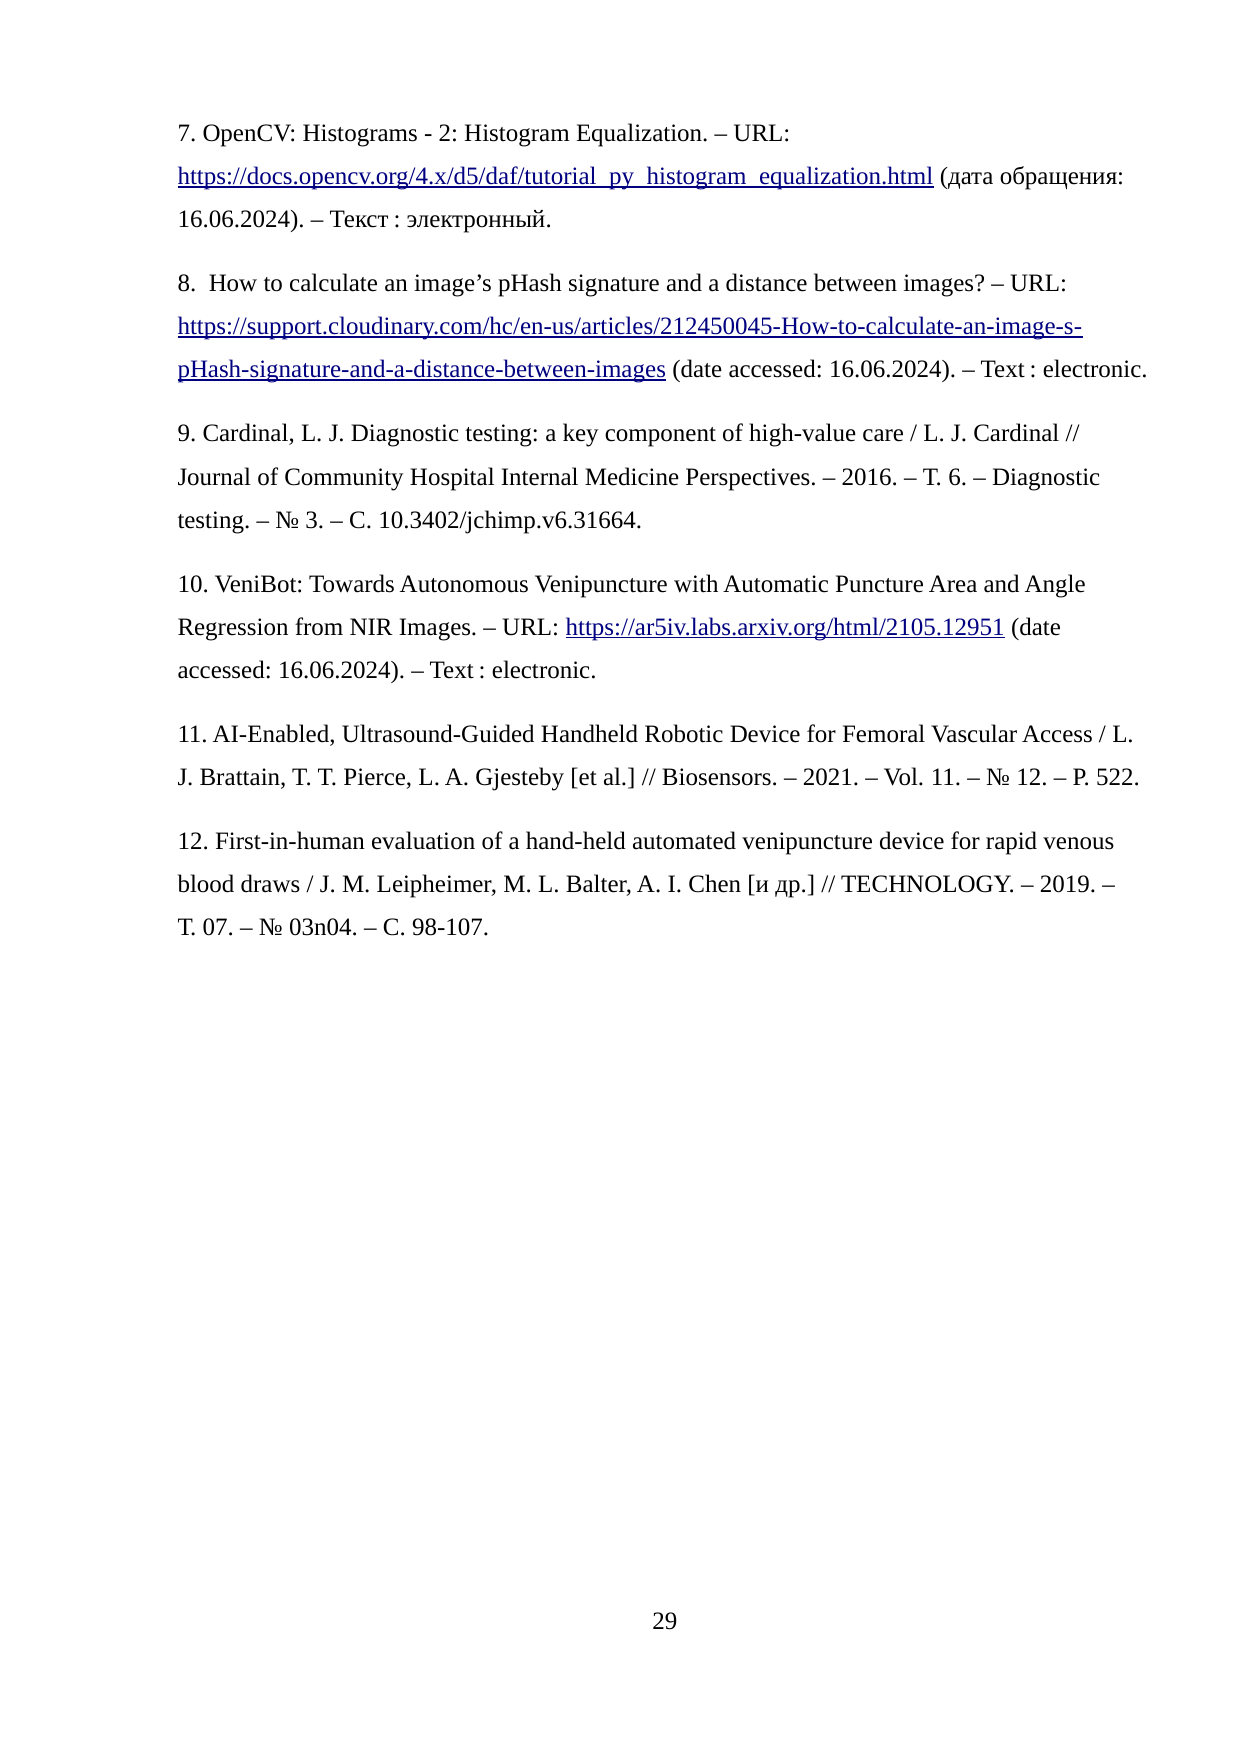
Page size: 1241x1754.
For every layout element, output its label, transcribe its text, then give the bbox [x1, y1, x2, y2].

text 7. OpenCV: Histograms - 2: Histogram Equalization. – URL: https://docs.opencv.org/4.x/d5/daf/tutorial_py_histogram_equalization.html (дата обращения: 16.06.2024). – Текст : электронный. [177, 118, 1152, 233]
text 9. Cardinal, L. J. Diagnostic testing: a key component of high-value care / L. J. Cardinal // Journal of Community Hospital Internal Medicine Perspectives. – 2016. – Т. 6. – Diagnostic testing. – № 3. – С. 10.3402/jchimp.v6.31664. [177, 418, 1152, 533]
text 8. How to calculate an image’s pHash signature and a distance between images? – URL: https://support.cloudinary.com/hc/en-us/articles/212450045-How-to-calculate-an-image-s-pHash-signature-and-a-distance-between-images (date accessed: 16.06.2024). – Text : electronic. [177, 268, 1152, 383]
text 11. AI-Enabled, Ultrasound-Guided Handheld Robotic Device for Femoral Vascular Access / L. J. Brattain, T. T. Pierce, L. A. Gjesteby [et al.] // Biosensors. – 2021. – Vol. 11. – № 12. – P. 522. [177, 719, 1152, 791]
text 10. VeniBot: Towards Autonomous Venipuncture with Automatic Puncture Area and Angle Regression from NIR Images. – URL: https://ar5iv.labs.arxiv.org/html/2105.12951 (date accessed: 16.06.2024). – Text : electronic. [177, 569, 1152, 684]
text 12. First-in-human evaluation of a hand-held automated venipuncture device for rapid venous blood draws / J. M. Leipheimer, M. L. Balter, A. I. Chen [и др.] // TECHNOLOGY. – 2019. – Т. 07. – № 03n04. – С. 98-107. [177, 826, 1152, 941]
